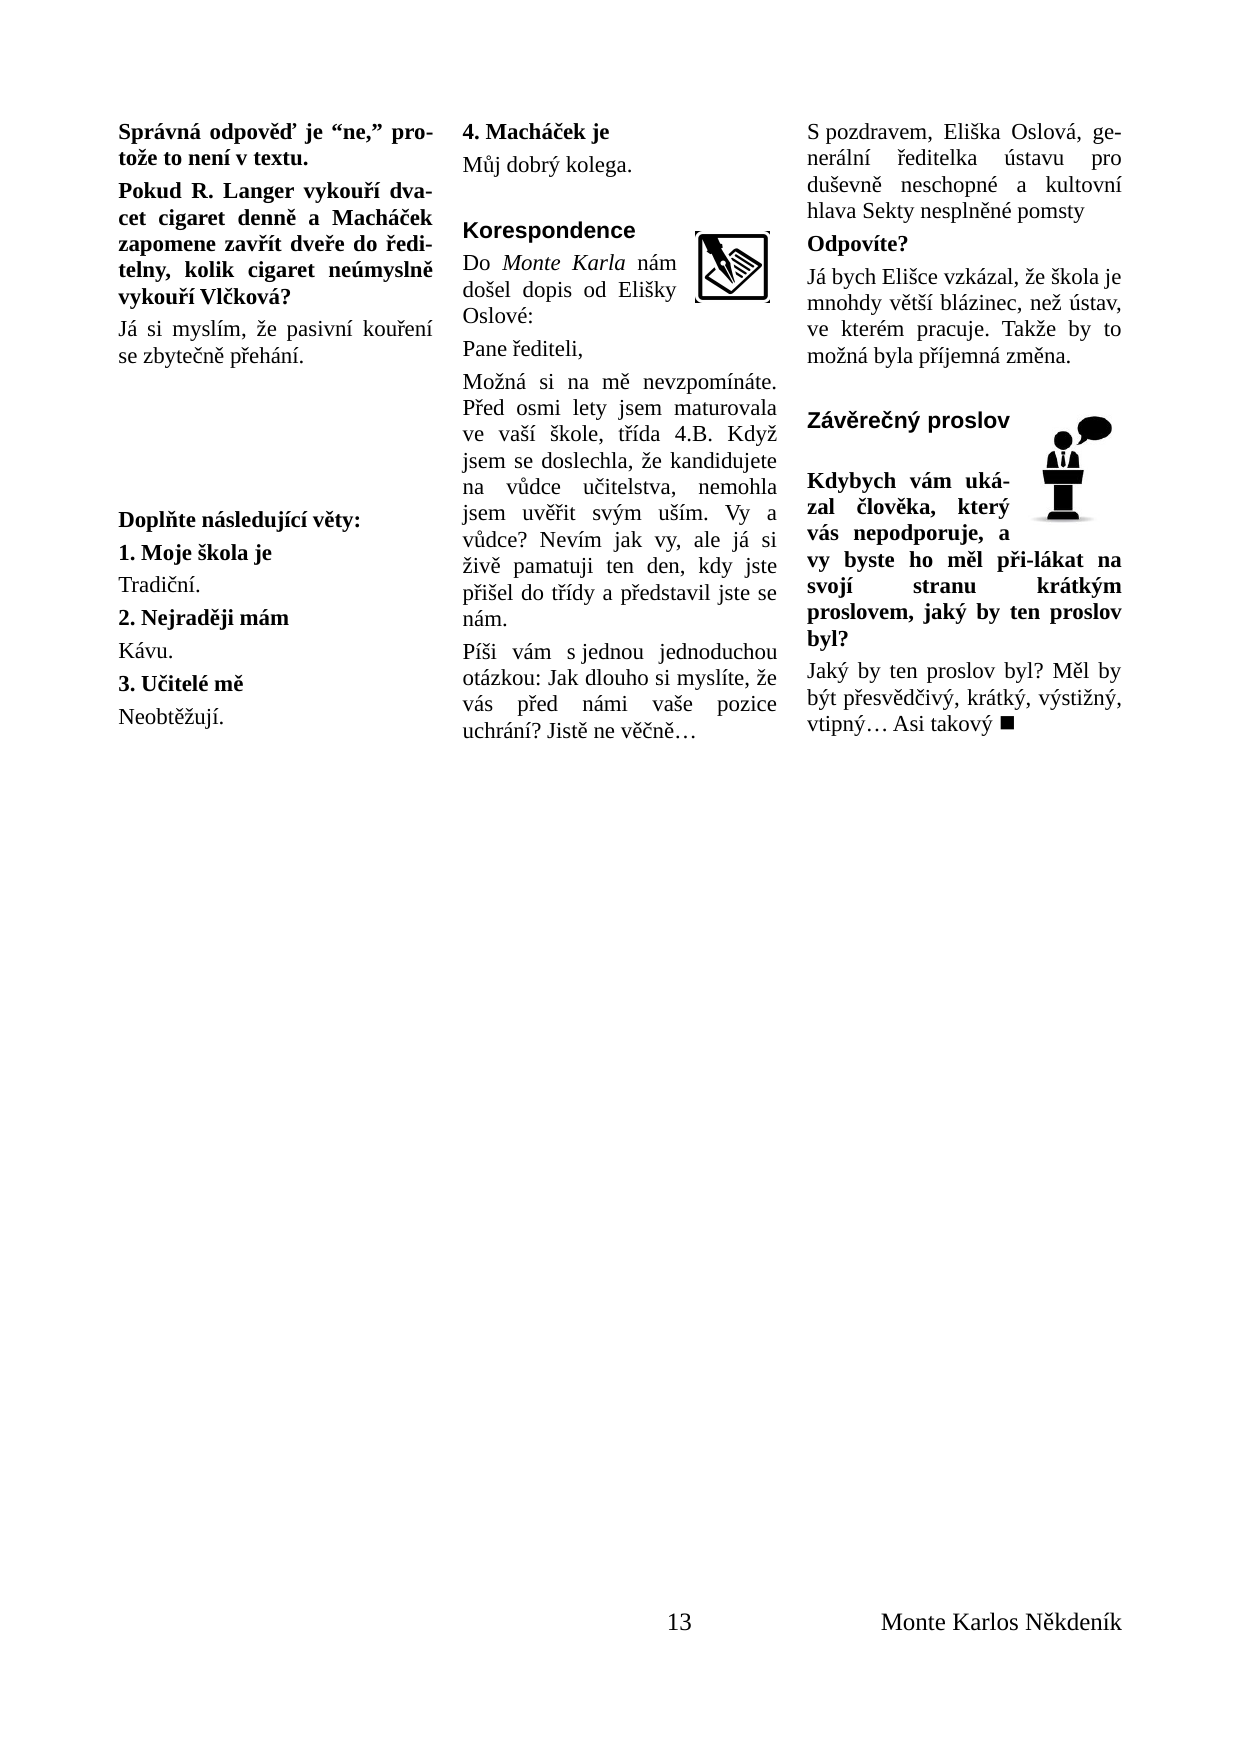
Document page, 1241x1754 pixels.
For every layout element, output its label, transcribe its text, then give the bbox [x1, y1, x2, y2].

text Pane řediteli, [462, 335, 777, 361]
text 4. Macháček je [462, 118, 777, 144]
text Kávu. [118, 637, 433, 663]
text Kdybych vám uká-zal člověka, který vás nepodporuje, a vy byste ho měl při-lákat na svojí stranu krátkým proslovem, jaký by ten proslov byl? [807, 467, 1122, 651]
text Já si myslím, že pasivní kouření se zbytečně přehání. [118, 316, 433, 368]
text Pokud R. Langer vykouří dva-cet cigaret denně a Macháček zapomene zavřít dveře do ředi-telny, kolik cigaret neúmyslně vykouří Vlčková? [118, 177, 433, 309]
text 2. Nejraději mám [118, 604, 433, 631]
text Doplňte následující věty: [118, 506, 433, 532]
text Já bych Elišce vzkázal, že škola je mnohdy větší blázinec, než ústav, ve kterém pracuje. Takže by to možná byla příjemná změna. [807, 263, 1122, 368]
text Možná si na mě nevzpomínáte. Před osmi lety jsem maturovala ve vaší škole, třída 4.B. Když jsem se doslechla, že kandidujete na vůdce učitelstva, nemohla jsem uvěřit svým uším. Vy a vůdce? Nevím jak vy, ale já si živě pamatuji ten den, kdy jste přišel do třídy a představil jste se nám. [462, 368, 777, 631]
text Můj dobrý kolega. [462, 151, 777, 177]
text Tradiční. [118, 572, 433, 598]
picture [1010, 408, 1119, 531]
text Odpovíte? [807, 230, 1122, 256]
text S pozdravem, Eliška Oslová, ge-nerální ředitelka ústavu pro duševně neschopné a kultovní hlava Sekty nesplněné pomsty [807, 118, 1122, 223]
text Do Monte Karla nám došel dopis od Elišky Oslové: [462, 249, 777, 328]
text 3. Učitelé mě [118, 670, 433, 696]
picture [701, 231, 770, 303]
subtitle Korespondence [462, 217, 777, 243]
text Jaký by ten proslov byl? Měl by být přesvědčivý, krátký, výstižný, vtipný… Asi takový  [807, 658, 1122, 737]
text Píši vám s jednou jednoduchou otázkou: Jak dlouho si myslíte, že vás před námi vaše pozice uchrání? Jistě ne věčně… [462, 638, 777, 743]
text Neobtěžují. [118, 703, 433, 729]
text Správná odpověď je “ne,” pro­tože to není v textu. [118, 118, 433, 171]
text 1. Moje škola je [118, 539, 433, 565]
subtitle Závěrečný proslov [807, 407, 1122, 460]
